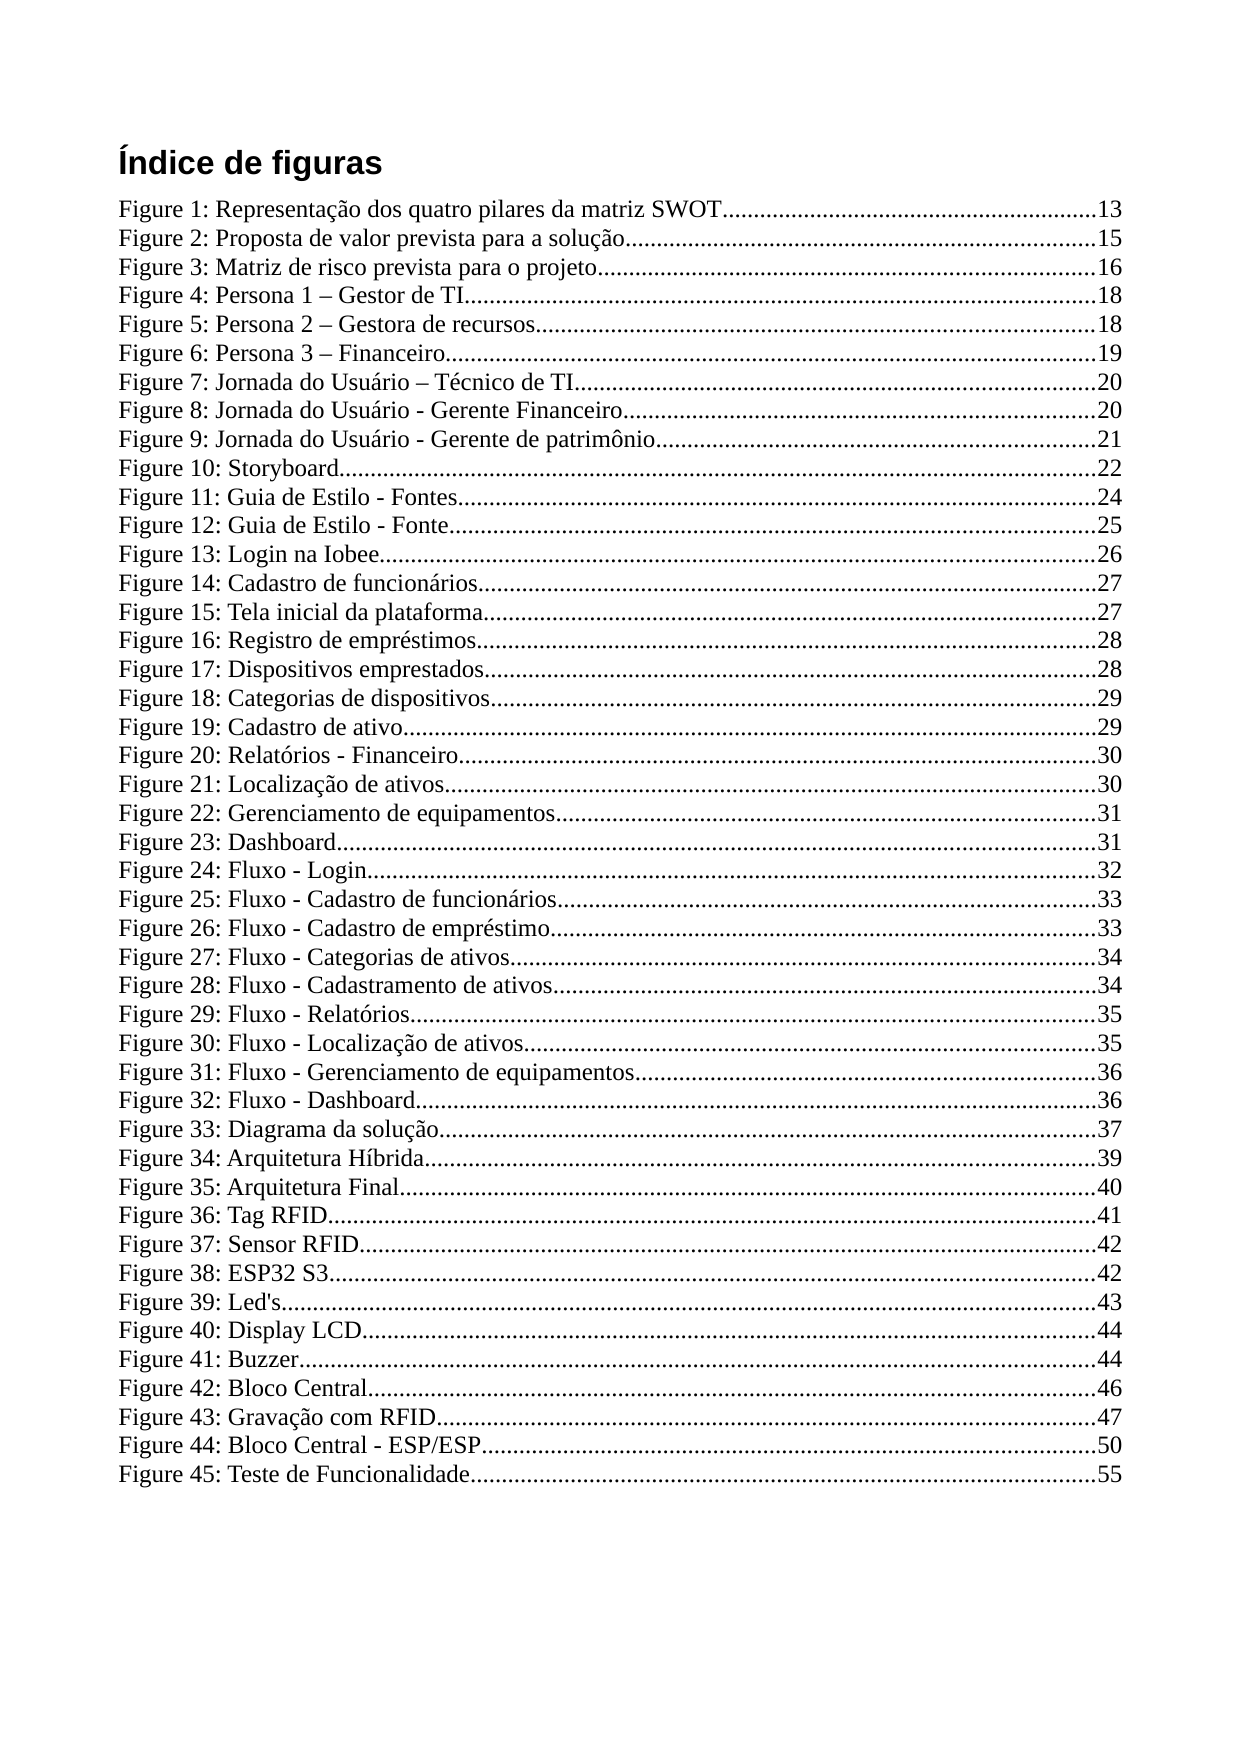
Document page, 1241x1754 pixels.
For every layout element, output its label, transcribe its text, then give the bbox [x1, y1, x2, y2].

text Figure 22: Gerenciamento de equipamentos 31 [118, 798, 1122, 827]
text Figure 45: Teste de Funcionalidade 55 [118, 1459, 1122, 1488]
text Figure 38: ESP32 S3 42 [118, 1258, 1122, 1287]
text Figure 16: Registro de empréstimos 28 [118, 625, 1122, 654]
text Figure 39: Led's 43 [118, 1287, 1122, 1315]
text Figure 25: Fluxo - Cadastro de funcionários 33 [118, 884, 1122, 913]
text Figure 13: Login na Iobee 26 [118, 539, 1122, 568]
text Figure 15: Tela inicial da plataforma 27 [118, 597, 1122, 625]
text Figure 20: Relatórios - Financeiro 30 [118, 740, 1122, 769]
text Figure 29: Fluxo - Relatórios 35 [118, 999, 1122, 1028]
text Figure 43: Gravação com RFID 47 [118, 1402, 1122, 1430]
text Figure 14: Cadastro de funcionários 27 [118, 568, 1122, 597]
text Figure 36: Tag RFID 41 [118, 1200, 1122, 1229]
text Figure 1: Representação dos quatro pilares da matriz SWOT 13 [118, 194, 1122, 223]
text Figure 35: Arquitetura Final 40 [118, 1172, 1122, 1200]
text Figure 37: Sensor RFID 42 [118, 1229, 1122, 1258]
text Figure 10: Storyboard 22 [118, 453, 1122, 482]
text Figure 6: Persona 3 – Financeiro 19 [118, 338, 1122, 367]
text Figure 26: Fluxo - Cadastro de empréstimo 33 [118, 913, 1122, 942]
text Figure 18: Categorias de dispositivos 29 [118, 683, 1122, 712]
text Figure 5: Persona 2 – Gestora de recursos 18 [118, 309, 1122, 338]
text Figure 19: Cadastro de ativo 29 [118, 712, 1122, 740]
text Figure 7: Jornada do Usuário – Técnico de TI 20 [118, 367, 1122, 395]
text Figure 32: Fluxo - Dashboard 36 [118, 1085, 1122, 1114]
text Figure 40: Display LCD 44 [118, 1315, 1122, 1344]
subtitle Índice de figuras [118, 143, 1122, 182]
text Figure 8: Jornada do Usuário - Gerente Financeiro 20 [118, 395, 1122, 424]
text Figure 41: Buzzer 44 [118, 1344, 1122, 1373]
text Figure 33: Diagrama da solução 37 [118, 1114, 1122, 1143]
text Figure 44: Bloco Central - ESP/ESP 50 [118, 1430, 1122, 1459]
text Figure 17: Dispositivos emprestados 28 [118, 654, 1122, 683]
text Figure 27: Fluxo - Categorias de ativos 34 [118, 942, 1122, 970]
text Figure 34: Arquitetura Híbrida 39 [118, 1143, 1122, 1172]
text Figure 21: Localização de ativos 30 [118, 769, 1122, 798]
text Figure 24: Fluxo - Login 32 [118, 855, 1122, 884]
text Figure 42: Bloco Central 46 [118, 1373, 1122, 1402]
text Figure 4: Persona 1 – Gestor de TI 18 [118, 280, 1122, 309]
text Figure 28: Fluxo - Cadastramento de ativos 34 [118, 970, 1122, 999]
text Figure 9: Jornada do Usuário - Gerente de patrimônio 21 [118, 424, 1122, 453]
text Figure 11: Guia de Estilo - Fontes 24 [118, 482, 1122, 510]
text Figure 3: Matriz de risco prevista para o projeto 16 [118, 252, 1122, 280]
text Figure 12: Guia de Estilo - Fonte 25 [118, 510, 1122, 539]
text Figure 30: Fluxo - Localização de ativos 35 [118, 1028, 1122, 1057]
text Figure 31: Fluxo - Gerenciamento de equipamentos 36 [118, 1057, 1122, 1085]
text Figure 23: Dashboard 31 [118, 827, 1122, 855]
text Figure 2: Proposta de valor prevista para a solução 15 [118, 223, 1122, 252]
